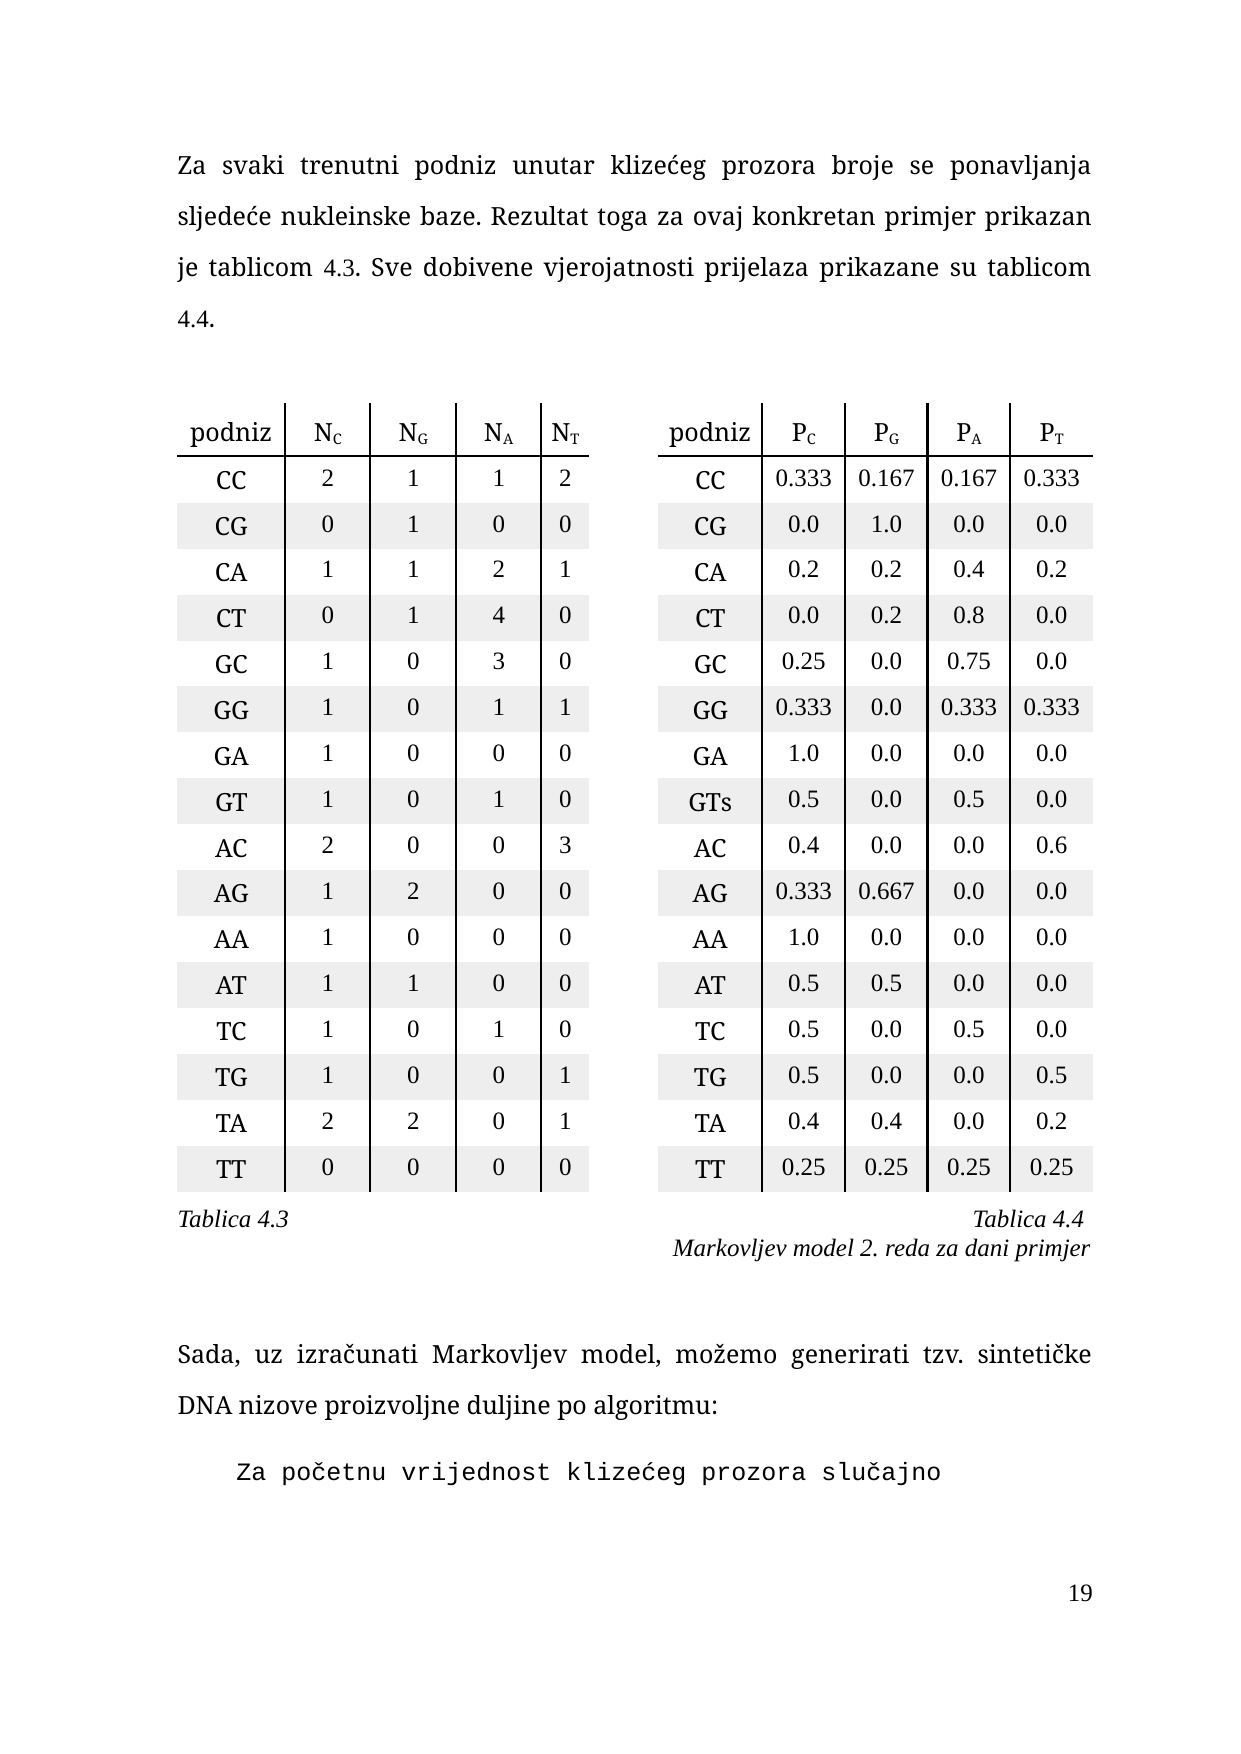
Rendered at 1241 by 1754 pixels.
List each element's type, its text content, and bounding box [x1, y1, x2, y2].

table_cell 0.5 [929, 1008, 1009, 1054]
table_cell 0.2 [846, 549, 926, 594]
table_cell 3 [542, 824, 589, 870]
table_cell 0.0 [846, 686, 926, 732]
table_cell TA [658, 1100, 761, 1146]
table_header PA [929, 403, 1009, 455]
table_cell 1 [286, 916, 369, 962]
table_cell 0.6 [1011, 824, 1093, 870]
table_cell GG [658, 686, 761, 732]
table_cell 0.0 [929, 733, 1009, 778]
table_cell 1 [371, 503, 455, 549]
table_header Za početnu vrijednost klizećeg prozora slučajno [177, 1454, 1093, 1494]
table_cell 0 [286, 1146, 369, 1192]
table_cell 0.5 [1011, 1054, 1093, 1100]
table_cell 0 [457, 824, 540, 870]
table_cell 0 [457, 1146, 540, 1192]
table_cell 0 [371, 1146, 455, 1192]
table_cell 1.0 [846, 503, 926, 549]
table_cell 0.0 [929, 870, 1009, 916]
table_cell 1 [542, 1054, 589, 1100]
table_cell 0 [542, 641, 589, 686]
table_header podniz [177, 403, 284, 455]
table_cell GT [177, 778, 284, 824]
table_cell 0.0 [929, 962, 1009, 1008]
table_cell 2 [457, 549, 540, 594]
table_cell 0 [286, 503, 369, 549]
table_cell 2 [286, 824, 369, 870]
table_cell 1 [371, 549, 455, 594]
table_cell 0.0 [929, 1054, 1009, 1100]
table_cell 1 [286, 1008, 369, 1054]
table_cell 0.25 [929, 1146, 1009, 1192]
table_cell 0.333 [763, 457, 844, 503]
table_cell 1 [371, 962, 455, 1008]
table_cell 1 [286, 549, 369, 594]
text Tablica 4.4 [635, 1204, 1093, 1233]
table_cell AG [177, 870, 284, 916]
table_cell 1 [286, 733, 369, 778]
table_cell 0.5 [763, 778, 844, 824]
table_cell 0 [457, 916, 540, 962]
table_header NG [371, 403, 455, 455]
table_cell 0 [542, 503, 589, 549]
table_cell GC [658, 641, 761, 686]
table_header NT [542, 403, 589, 455]
table_cell GC [177, 641, 284, 686]
table_header PT [1011, 403, 1093, 455]
table_cell AT [658, 962, 761, 1008]
table_cell AC [177, 824, 284, 870]
table_cell 0.4 [763, 1100, 844, 1146]
table_cell 0.2 [846, 595, 926, 641]
table_cell 0 [371, 1054, 455, 1100]
table_cell CA [658, 549, 761, 594]
table_cell 3 [457, 641, 540, 686]
table_cell 0 [542, 778, 589, 824]
table_cell TG [177, 1054, 284, 1100]
table_cell TG [658, 1054, 761, 1100]
table_cell 0.0 [1011, 641, 1093, 686]
table_cell GA [177, 733, 284, 778]
table_cell 0 [542, 916, 589, 962]
table_cell 0 [371, 778, 455, 824]
table_cell 0 [371, 641, 455, 686]
table_cell 0.0 [846, 641, 926, 686]
table_cell 0.0 [846, 916, 926, 962]
table_cell 0.4 [929, 549, 1009, 594]
table_cell 0.25 [763, 1146, 844, 1192]
table_cell 1 [371, 457, 455, 503]
table_cell 2 [371, 1100, 455, 1146]
table_cell 0.5 [763, 1054, 844, 1100]
table_cell 0 [371, 686, 455, 732]
table_cell CA [177, 549, 284, 594]
table_cell TT [658, 1146, 761, 1192]
table_cell 0 [542, 595, 589, 641]
table_header NA [457, 403, 540, 455]
table_cell 0.333 [763, 686, 844, 732]
table_cell CT [658, 595, 761, 641]
table_cell 0.5 [929, 778, 1009, 824]
table_cell AT [177, 962, 284, 1008]
table_cell 0.0 [763, 503, 844, 549]
table_cell 0.4 [846, 1100, 926, 1146]
table_cell 1 [542, 686, 589, 732]
table_cell 0.0 [1011, 1008, 1093, 1054]
table_cell 0.5 [846, 962, 926, 1008]
table_cell 0.0 [929, 916, 1009, 962]
table_cell 1 [286, 778, 369, 824]
table_cell 0 [457, 870, 540, 916]
table_header podniz [658, 403, 761, 455]
table_cell 0 [457, 962, 540, 1008]
table_cell 1 [542, 549, 589, 594]
table_cell 1 [286, 686, 369, 732]
table_cell 0.25 [846, 1146, 926, 1192]
table_cell 0.333 [929, 686, 1009, 732]
table_cell 1 [371, 595, 455, 641]
table_cell 0 [371, 733, 455, 778]
table_cell 0.0 [1011, 778, 1093, 824]
table_cell 0.0 [846, 1008, 926, 1054]
table_cell 0 [542, 1008, 589, 1054]
table_cell 0.167 [929, 457, 1009, 503]
table_cell 0 [371, 824, 455, 870]
table_cell 0.0 [846, 778, 926, 824]
text Markovljev model 2. reda za dani primjer [635, 1233, 1093, 1262]
table_cell 0.2 [1011, 549, 1093, 594]
table_cell 1 [457, 457, 540, 503]
table_cell 0 [371, 916, 455, 962]
table_cell 0.0 [1011, 916, 1093, 962]
table_header NC [286, 403, 369, 455]
table_cell 4 [457, 595, 540, 641]
table_cell TA [177, 1100, 284, 1146]
text Sada, uz izračunati Markovljev model, možemo generirati tzv. sintetičke DNA nizove proizvoljne duljine po algoritmu: [177, 1337, 1093, 1422]
table_cell 1.0 [763, 916, 844, 962]
table_cell 0.333 [1011, 686, 1093, 732]
table_cell AC [658, 824, 761, 870]
table_cell 0 [457, 733, 540, 778]
table_cell 2 [371, 870, 455, 916]
table_cell 2 [286, 1100, 369, 1146]
table_cell CG [177, 503, 284, 549]
table_cell 0 [542, 870, 589, 916]
table_cell 0.5 [763, 962, 844, 1008]
table_cell CG [658, 503, 761, 549]
table_cell 0.0 [1011, 595, 1093, 641]
table_cell 0.667 [846, 870, 926, 916]
table_cell 1 [286, 870, 369, 916]
table_cell GTs [658, 778, 761, 824]
text Tablica 4.3 [177, 1204, 635, 1233]
table_cell 0.5 [763, 1008, 844, 1054]
table_cell 0.0 [763, 595, 844, 641]
table_cell 0 [457, 503, 540, 549]
table_cell 1 [286, 962, 369, 1008]
table_cell 1 [457, 686, 540, 732]
table_cell GG [177, 686, 284, 732]
table_header PC [763, 403, 844, 455]
table_cell 0 [542, 1146, 589, 1192]
table_cell 0.25 [763, 641, 844, 686]
table_cell 0 [286, 595, 369, 641]
table_cell 2 [286, 457, 369, 503]
table_cell AG [658, 870, 761, 916]
table_cell 1 [542, 1100, 589, 1146]
table_cell 0.167 [846, 457, 926, 503]
table_cell 2 [542, 457, 589, 503]
text Za svaki trenutni podniz unutar klizećeg prozora broje se ponavljanja sljedeće nukleinske baze. Rezultat toga za ovaj konkretan primjer prikazan je tablicom 4.3. Sve dobivene vjerojatnosti prijelaza prikazane su tablicom 4.4. [177, 148, 1093, 335]
table_cell 0 [457, 1100, 540, 1146]
table_cell 0 [457, 1054, 540, 1100]
table_cell 0.4 [763, 824, 844, 870]
table_cell AA [658, 916, 761, 962]
table_cell 0.2 [1011, 1100, 1093, 1146]
table_cell 0.333 [763, 870, 844, 916]
table_cell 1 [286, 641, 369, 686]
table_cell TC [177, 1008, 284, 1054]
table_cell CT [177, 595, 284, 641]
table_cell AA [177, 916, 284, 962]
table_cell CC [658, 457, 761, 503]
table_cell CC [177, 457, 284, 503]
table_cell 0.0 [1011, 870, 1093, 916]
table_cell 0.0 [1011, 503, 1093, 549]
table_cell 0 [542, 733, 589, 778]
table_header PG [846, 403, 926, 455]
table_cell 0.25 [1011, 1146, 1093, 1192]
table_cell 0.0 [929, 503, 1009, 549]
table_cell 0.0 [1011, 733, 1093, 778]
table_cell 0.0 [1011, 962, 1093, 1008]
table_cell 0.8 [929, 595, 1009, 641]
table_cell 0.0 [929, 824, 1009, 870]
table_cell 0.0 [929, 1100, 1009, 1146]
table_cell 0 [542, 962, 589, 1008]
table_cell 0.0 [846, 824, 926, 870]
table_cell TT [177, 1146, 284, 1192]
table_cell 0.0 [846, 733, 926, 778]
table_cell 0.0 [846, 1054, 926, 1100]
table_cell 1 [457, 778, 540, 824]
table_cell TC [658, 1008, 761, 1054]
table_cell 1.0 [763, 733, 844, 778]
table_cell 1 [457, 1008, 540, 1054]
table_cell 0.2 [763, 549, 844, 594]
table_cell 0.75 [929, 641, 1009, 686]
table_cell GA [658, 733, 761, 778]
table_cell 0.333 [1011, 457, 1093, 503]
table_cell 0 [371, 1008, 455, 1054]
table_cell 1 [286, 1054, 369, 1100]
